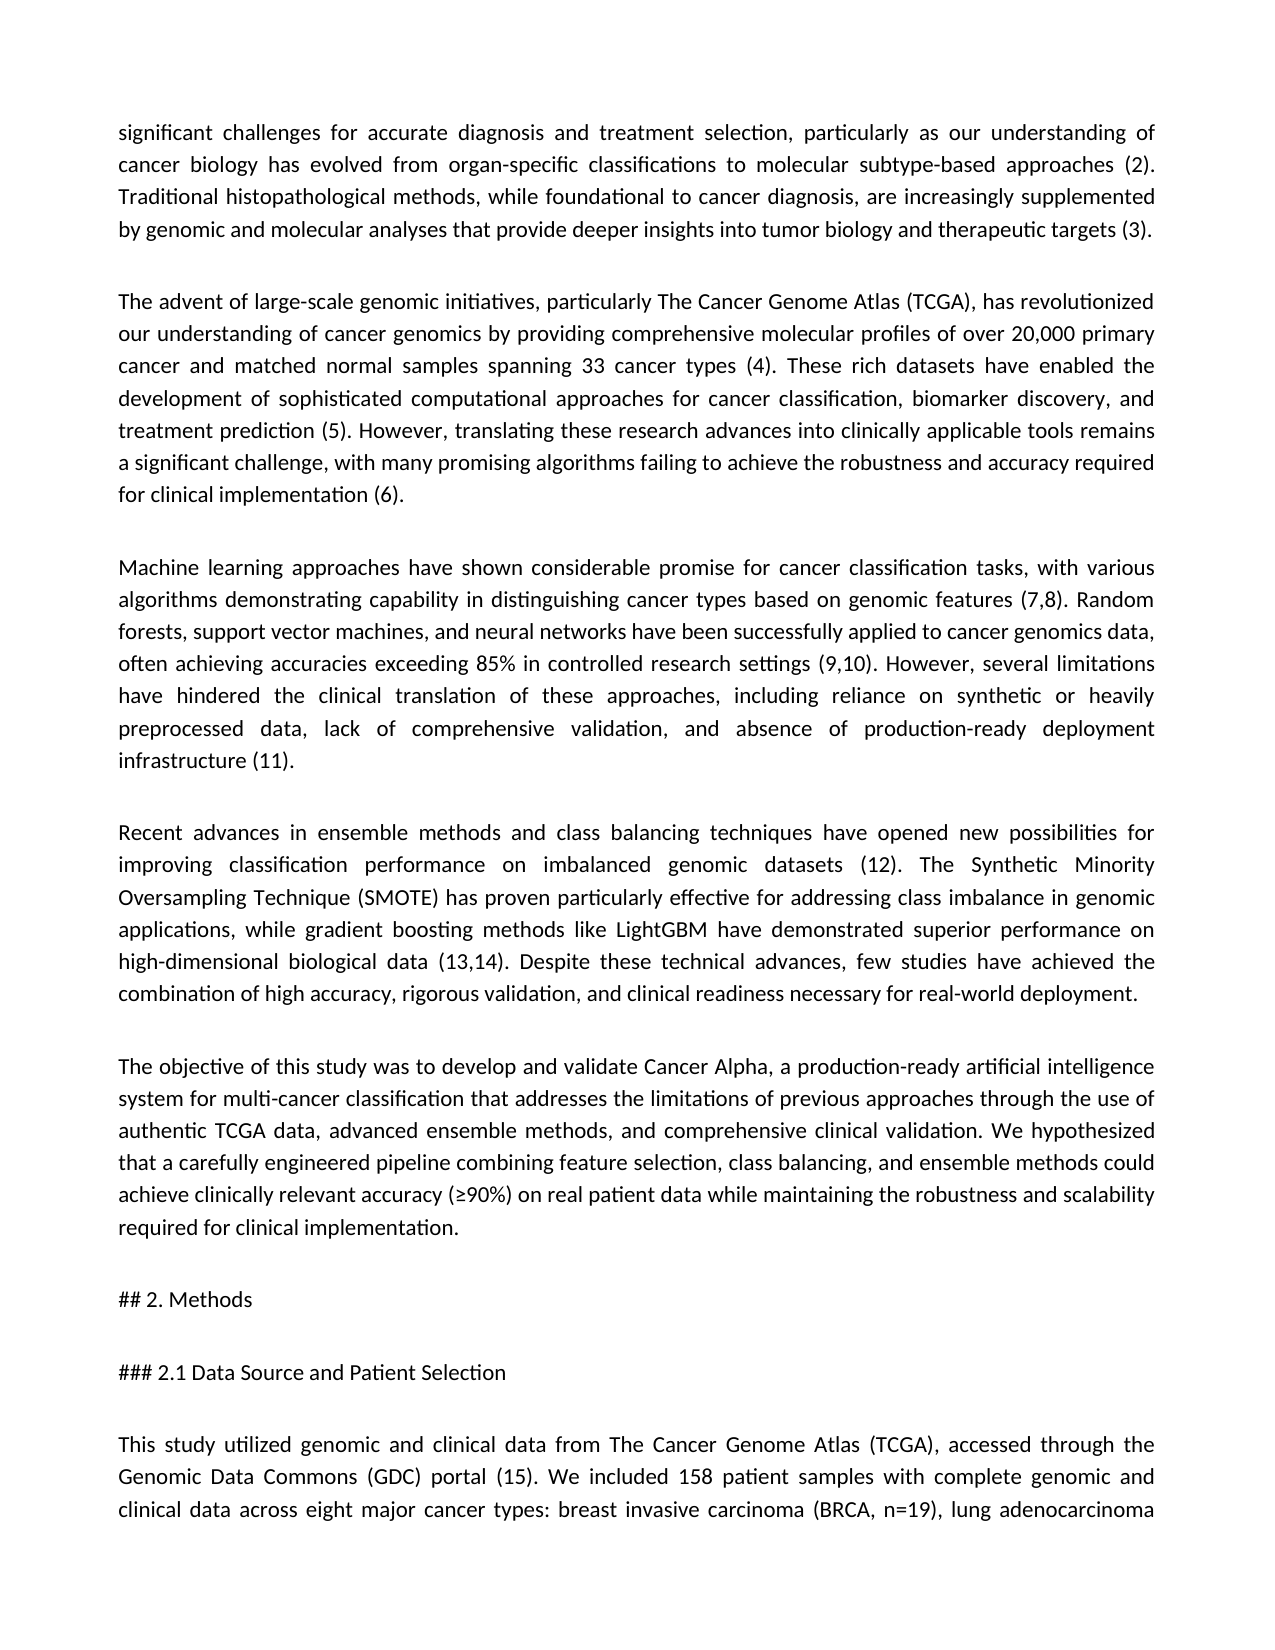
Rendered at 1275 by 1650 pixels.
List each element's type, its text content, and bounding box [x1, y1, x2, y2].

text ### 2.1 Data Source and Patient Selection [118, 1358, 1157, 1386]
text The objective of this study was to develop and validate Cancer Alpha, a production-ready artificial intelligence system for multi-cancer classification that addresses the limitations of previous approaches through the use of authentic TCGA data, advanced ensemble methods, and comprehensive clinical validation. We hypothesized that a carefully engineered pipeline combining feature selection, class balancing, and ensemble methods could achieve clinically relevant accuracy (≥90%) on real patient data while maintaining the robustness and scalability required for clinical implementation. [118, 1052, 1157, 1241]
text ## 2. Methods [118, 1285, 1157, 1313]
text Recent advances in ensemble methods and class balancing techniques have opened new possibilities for improving classification performance on imbalanced genomic datasets (12). The Synthetic Minority Oversampling Technique (SMOTE) has proven particularly effective for addressing class imbalance in genomic applications, while gradient boosting methods like LightGBM have demonstrated superior performance on high-dimensional biological data (13,14). Despite these technical advances, few studies have achieved the combination of high accuracy, rigorous validation, and clinical readiness necessary for real-world deployment. [118, 818, 1157, 1007]
text This study utilized genomic and clinical data from The Cancer Genome Atlas (TCGA), accessed through the Genomic Data Commons (GDC) portal (15). We included 158 patient samples with complete genomic and clinical data across eight major cancer types: breast invasive carcinoma (BRCA, n=19), lung adenocarcinoma [118, 1430, 1157, 1523]
text significant challenges for accurate diagnosis and treatment selection, particularly as our understanding of cancer biology has evolved from organ-specific classifications to molecular subtype-based approaches (2). Traditional histopathological methods, while foundational to cancer diagnosis, are increasingly supplemented by genomic and molecular analyses that provide deeper insights into tumor biology and therapeutic targets (3). [118, 118, 1157, 243]
text Machine learning approaches have shown considerable promise for cancer classification tasks, with various algorithms demonstrating capability in distinguishing cancer types based on genomic features (7,8). Random forests, support vector machines, and neural networks have been successfully applied to cancer genomics data, often achieving accuracies exceeding 85% in controlled research settings (9,10). However, several limitations have hindered the clinical translation of these approaches, including reliance on synthetic or heavily preprocessed data, lack of comprehensive validation, and absence of production-ready deployment infrastructure (11). [118, 553, 1157, 774]
text The advent of large-scale genomic initiatives, particularly The Cancer Genome Atlas (TCGA), has revolutionized our understanding of cancer genomics by providing comprehensive molecular profiles of over 20,000 primary cancer and matched normal samples spanning 33 cancer types (4). These rich datasets have enabled the development of sophisticated computational approaches for cancer classification, biomarker discovery, and treatment prediction (5). However, translating these research advances into clinically applicable tools remains a significant challenge, with many promising algorithms failing to achieve the robustness and accuracy required for clinical implementation (6). [118, 287, 1157, 508]
